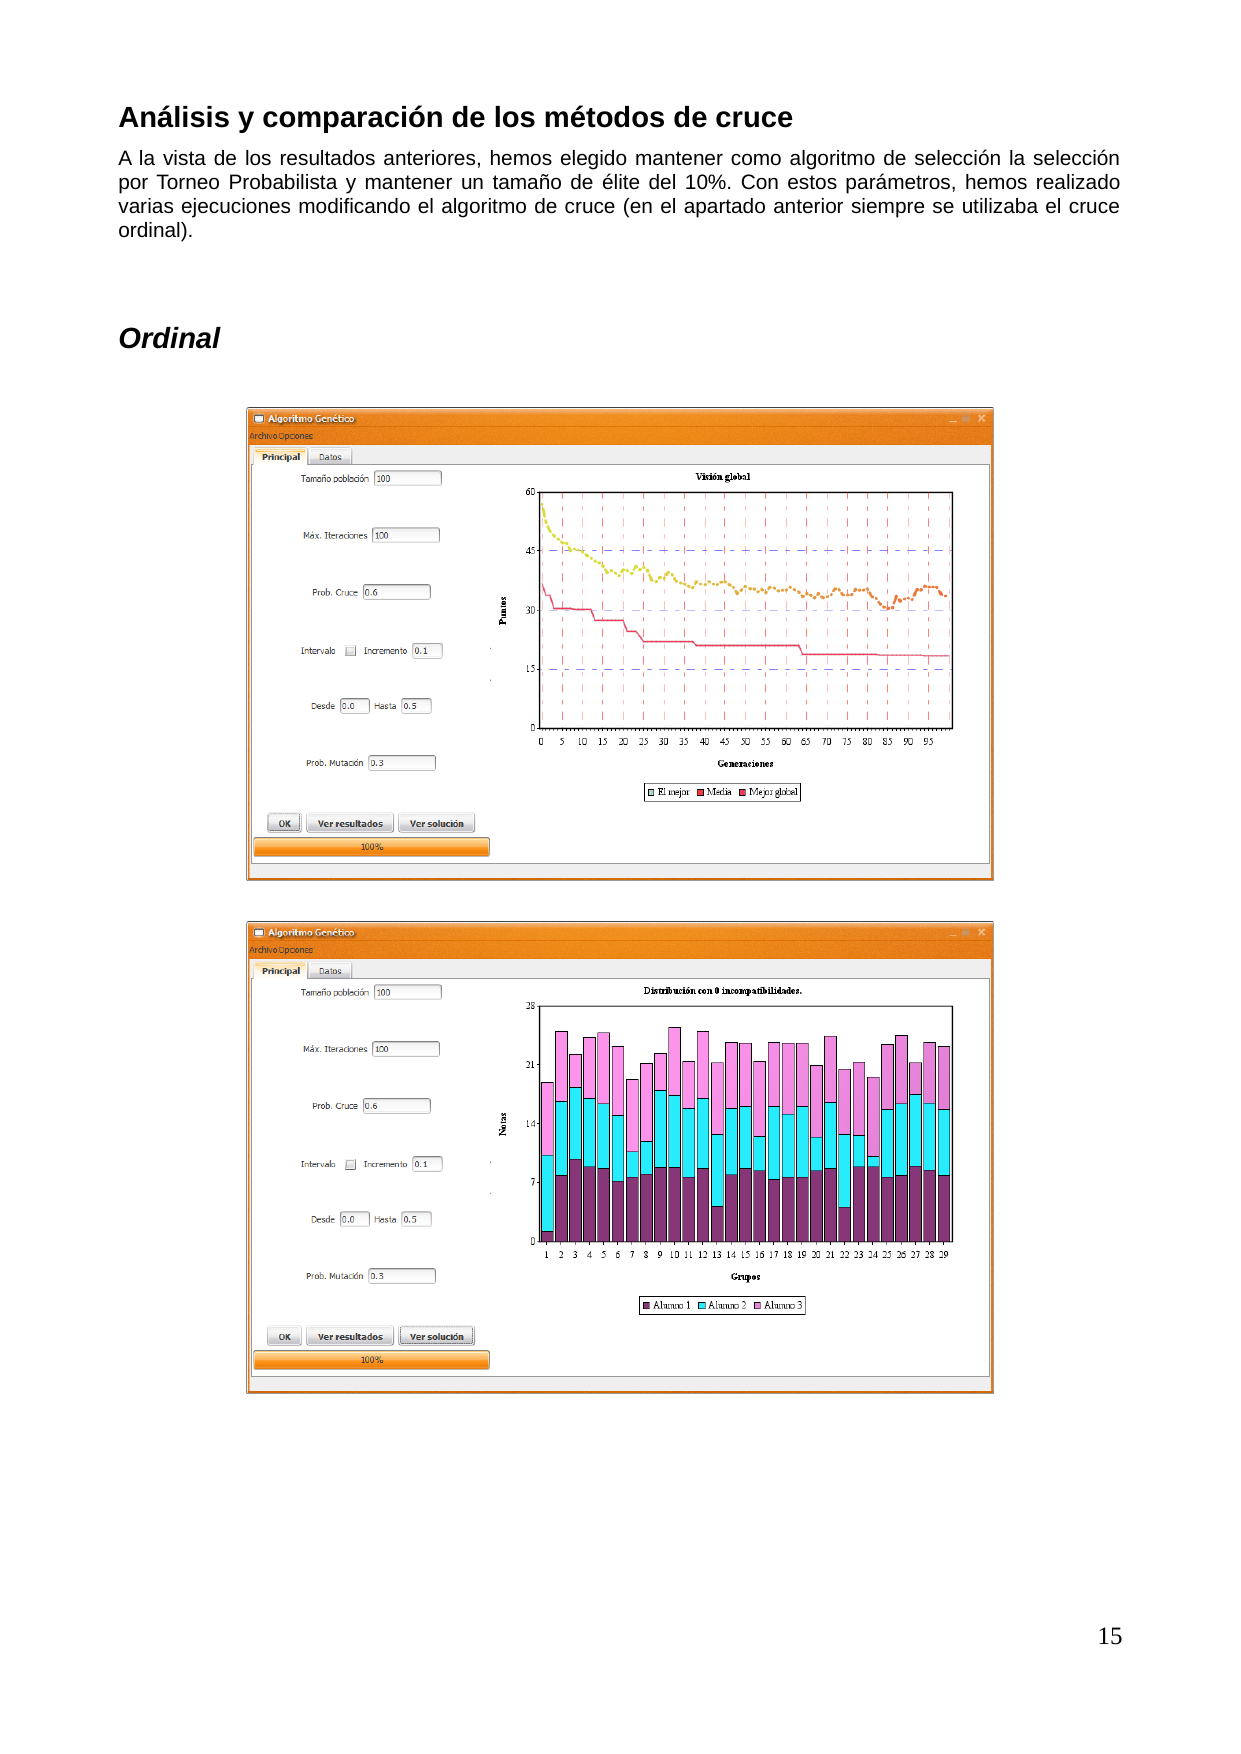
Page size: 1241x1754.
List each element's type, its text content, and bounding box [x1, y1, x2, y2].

subtitle Análisis y comparación de los métodos de cruce [118, 100, 1122, 133]
subtitle Ordinal [118, 321, 1122, 354]
text A la vista de los resultados anteriores, hemos elegido mantener como algoritmo de selección la selección por Torneo Probabilista y mantener un tamaño de élite del 10%. Con estos parámetros, hemos realizado varias ejecuciones modificando el algoritmo de cruce (en el apartado anterior siempre se utilizaba el cruce ordinal). [118, 146, 1122, 242]
